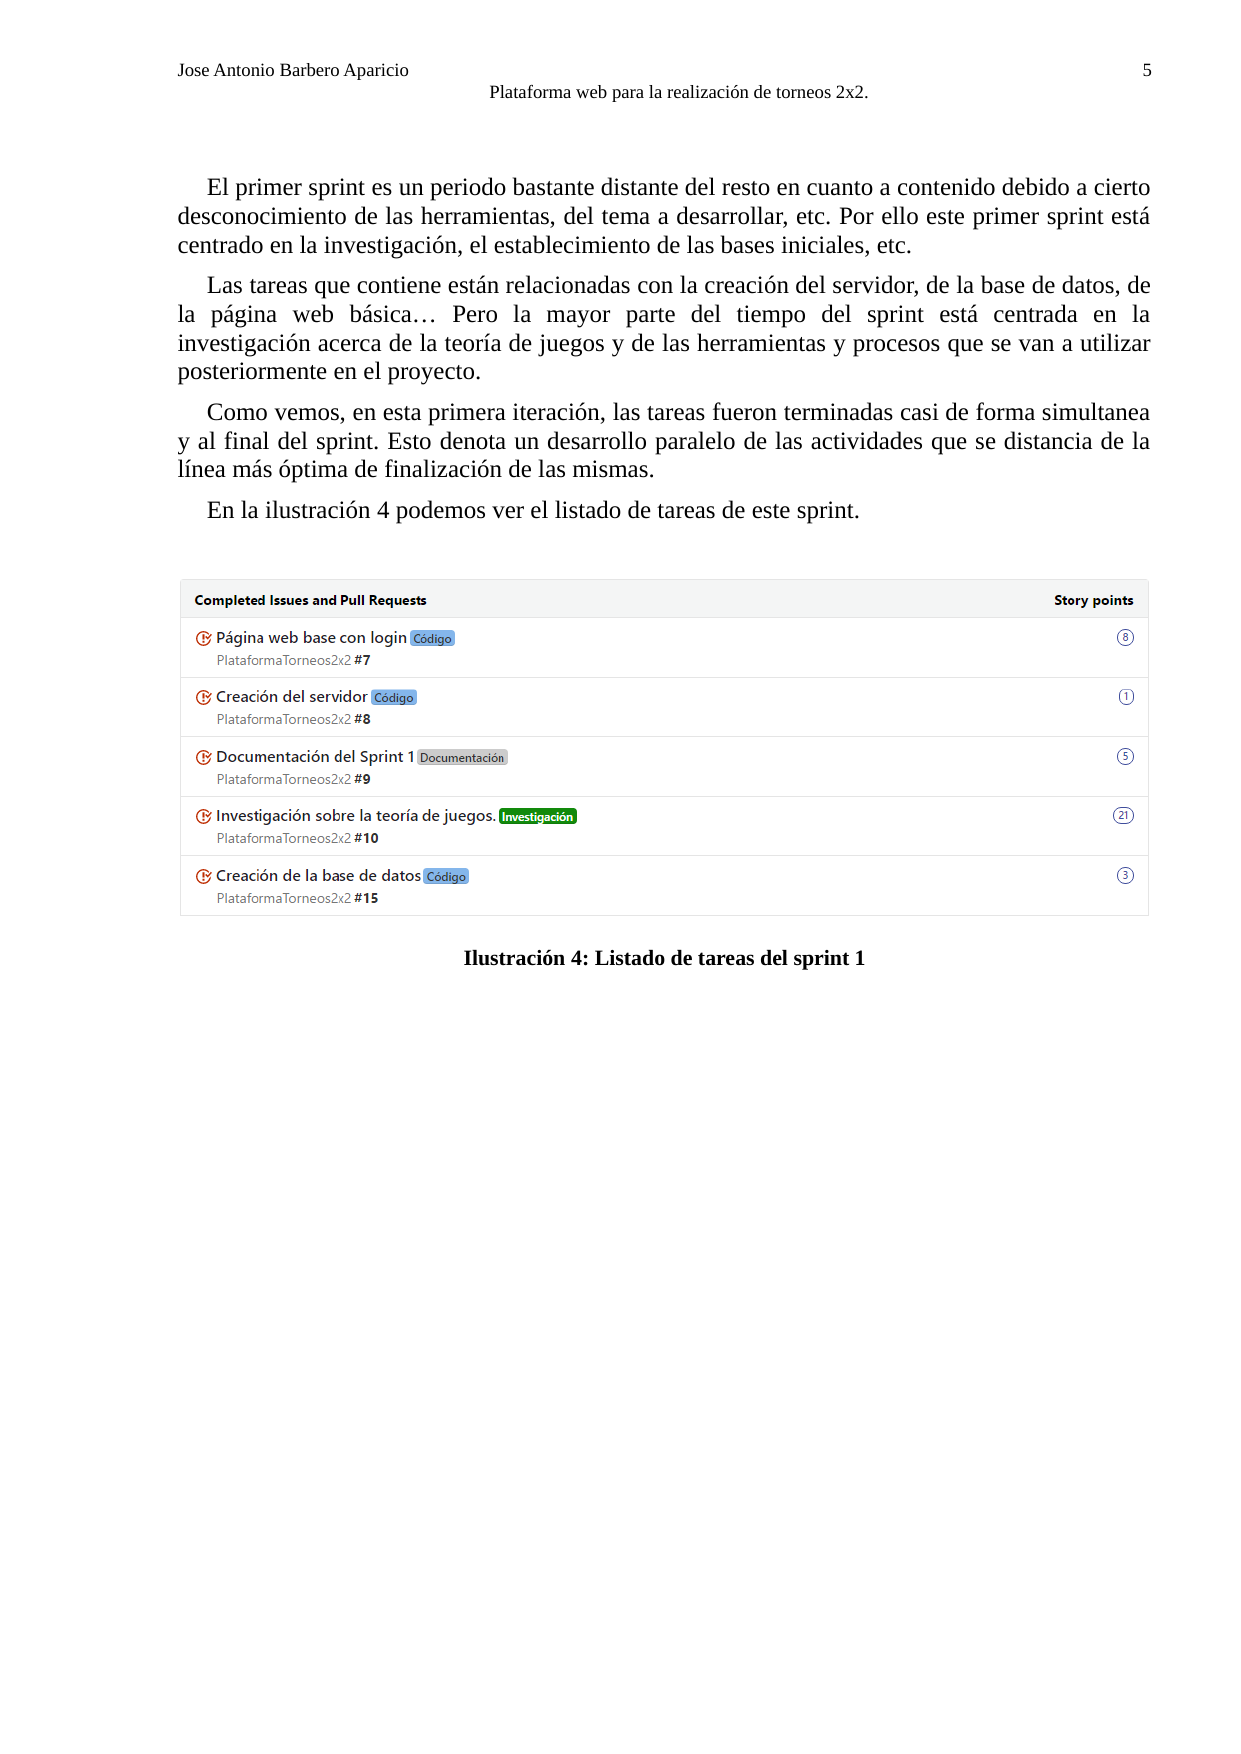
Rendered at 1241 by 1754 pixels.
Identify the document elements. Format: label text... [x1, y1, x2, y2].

text El primer sprint es un periodo bastante distante del resto en cuanto a contenido debido a cierto desconocimiento de las herramientas, del tema a desarrollar, etc. Por ello este primer sprint está centrado en la investigación, el establecimiento de las bases iniciales, etc. [177, 172, 1152, 258]
text Ilustración 4: Listado de tareas del sprint 1 [177, 920, 1152, 970]
text Como vemos, en esta primera iteración, las tareas fueron terminadas casi de forma simultanea y al final del sprint. Esto denota un desarrollo paralelo de las actividades que se distancia de la línea más óptima de finalización de las mismas. [177, 397, 1152, 483]
picture [177, 576, 1152, 920]
text Las tareas que contiene están relacionadas con la creación del servidor, de la base de datos, de la página web básica… Pero la mayor parte del tiempo del sprint está centrada en la investigación acerca de la teoría de juegos y de las herramientas y procesos que se van a utilizar posteriormente en el proyecto. [177, 270, 1152, 385]
text En la ilustración 4 podemos ver el listado de tareas de este sprint. [177, 495, 1152, 524]
